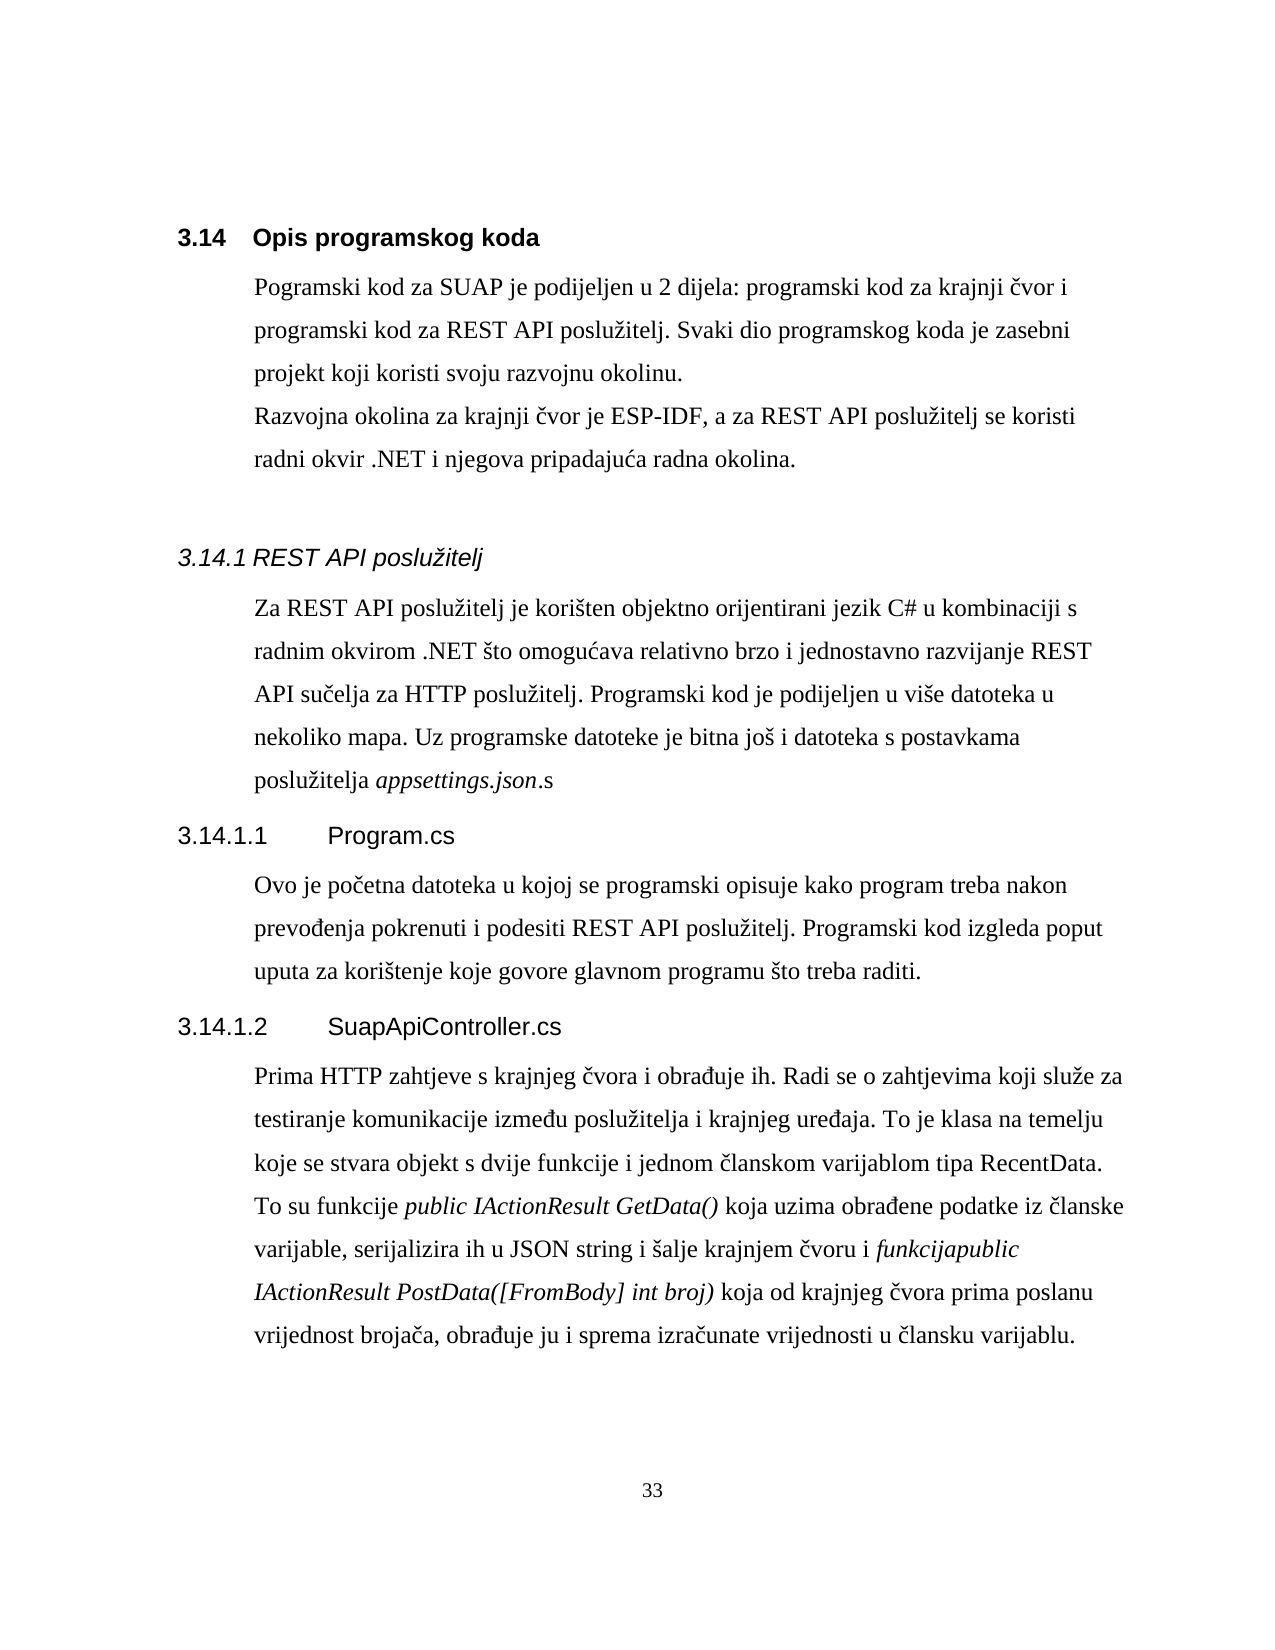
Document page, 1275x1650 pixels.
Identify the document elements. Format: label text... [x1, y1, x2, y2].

text Za REST API poslužitelj je korišten objektno orijentirani jezik C# u kombinaciji s radnim okvirom .NET što omogućava relativno brzo i jednostavno razvijanje REST API sučelja za HTTP poslužitelj. Programski kod je podijeljen u više datoteka u nekoliko mapa. Uz programske datoteke je bitna još i datoteka s postavkama poslužitelja appsettings.json.s [254, 593, 1127, 794]
text Razvojna okolina za krajnji čvor je ESP-IDF, a za REST API poslužitelj se koristi radni okvir .NET i njegova pripadajuća radna okolina. [254, 401, 1127, 473]
text Pogramski kod za SUAP je podijeljen u 2 dijela: programski kod za krajnji čvor i programski kod za REST API poslužitelj. Svaki dio programskog koda je zasebni projekt koji koristi svoju razvojnu okolinu. [254, 272, 1127, 387]
text Ovo je početna datoteka u kojoj se programski opisuje kako program treba nakon prevođenja pokrenuti i podesiti REST API poslužitelj. Programski kod izgleda poput uputa za korištenje koje govore glavnom programu što treba raditi. [254, 870, 1127, 985]
subtitle Program.cs [177, 821, 1127, 849]
subtitle SuapApiController.cs [177, 1012, 1127, 1041]
subtitle Opis programskog koda [177, 223, 1127, 251]
subtitle REST API poslužitelj [177, 543, 1127, 572]
text Prima HTTP zahtjeve s krajnjeg čvora i obrađuje ih. Radi se o zahtjevima koji služe za testiranje komunikacije između poslužitelja i krajnjeg uređaja. To je klasa na temelju koje se stvara objekt s dvije funkcije i jednom članskom varijablom tipa RecentData. To su funkcije public IActionResult GetData() koja uzima obrađene podatke iz članske varijable, serijalizira ih u JSON string i šalje krajnjem čvoru i funkcijapublic IActionResult PostData([FromBody] int broj) koja od krajnjeg čvora prima poslanu vrijednost brojača, obrađuje ju i sprema izračunate vrijednosti u člansku varijablu. [254, 1061, 1127, 1349]
